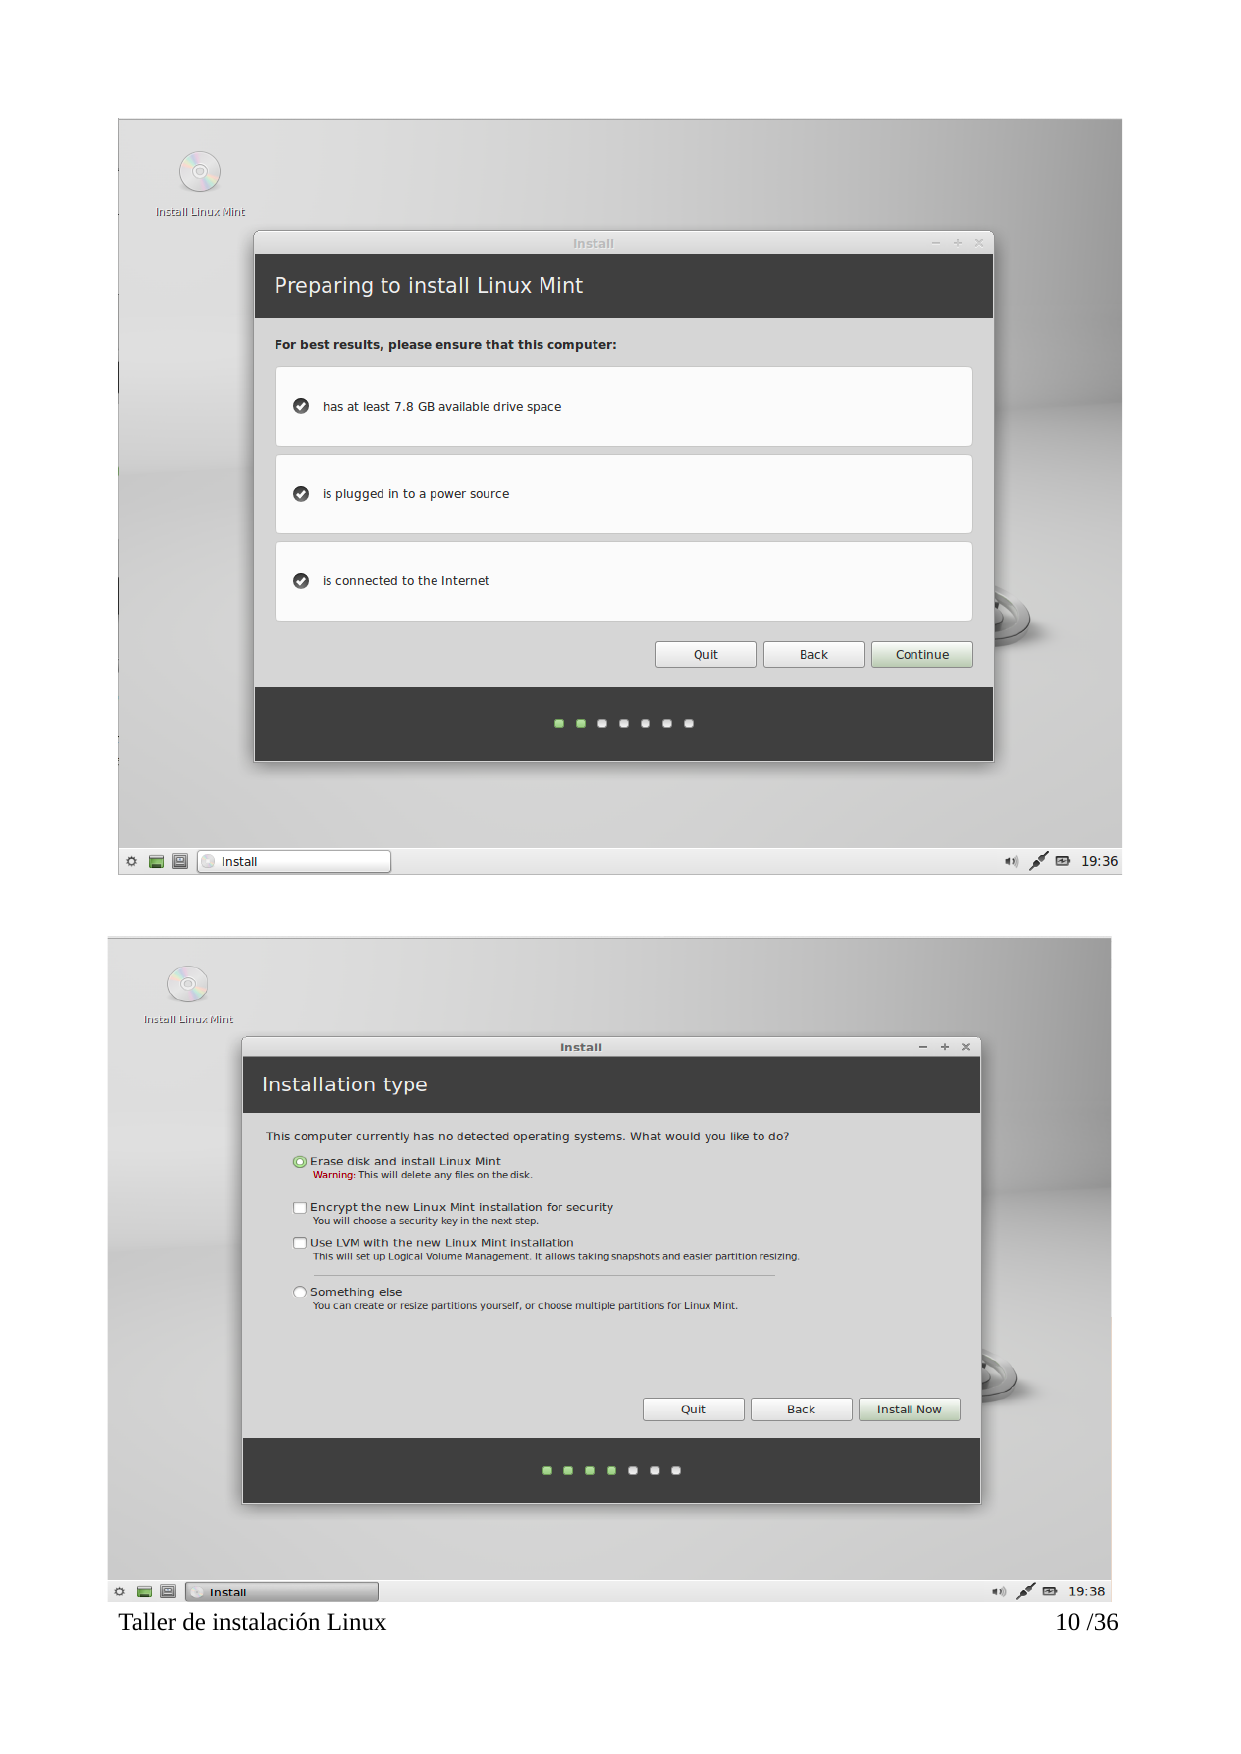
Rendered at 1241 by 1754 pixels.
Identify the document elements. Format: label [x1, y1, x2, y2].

picture [118, 118, 1123, 875]
picture [107, 936, 1112, 1602]
